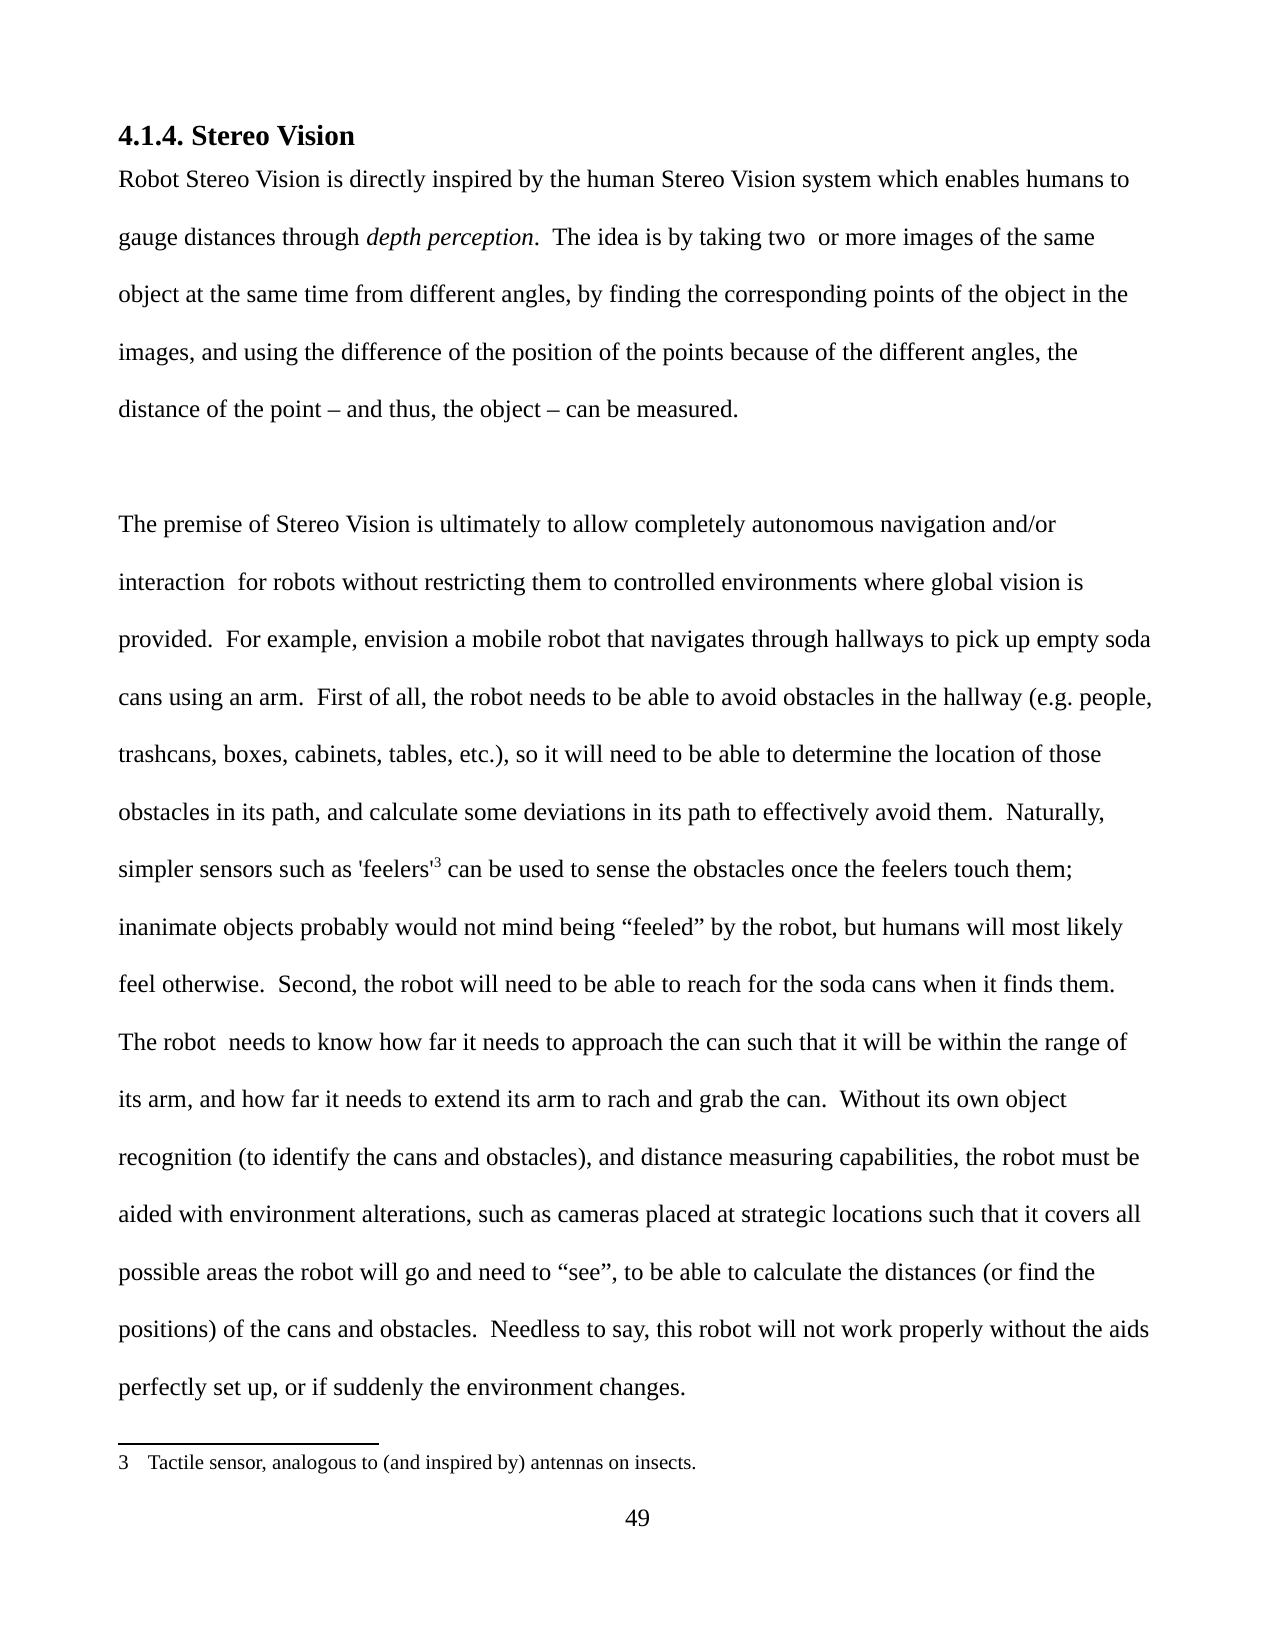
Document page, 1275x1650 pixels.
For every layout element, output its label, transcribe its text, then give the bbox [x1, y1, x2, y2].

text The premise of Stereo Vision is ultimately to allow completely autonomous navigation and/or interaction for robots without restricting them to controlled environments where global vision is provided. For example, envision a mobile robot that navigates through hallways to pick up empty soda cans using an arm. First of all, the robot needs to be able to avoid obstacles in the hallway (e.g. people, trashcans, boxes, cabinets, tables, etc.), so it will need to be able to determine the location of those obstacles in its path, and calculate some deviations in its path to effectively avoid them. Naturally, simpler sensors such as 'feelers' can be used to sense the obstacles once the feelers touch them; inanimate objects probably would not mind being “feeled” by the robot, but humans will most likely feel otherwise. Second, the robot will need to be able to reach for the soda cans when it finds them. The robot needs to know how far it needs to approach the can such that it will be within the range of its arm, and how far it needs to extend its arm to rach and grab the can. Without its own object recognition (to identify the cans and obstacles), and distance measuring capabilities, the robot must be aided with environment alterations, such as cameras placed at strategic locations such that it covers all possible areas the robot will go and need to “see”, to be able to calculate the distances (or find the positions) of the cans and obstacles. Needless to say, this robot will not work properly without the aids perfectly set up, or if suddenly the environment changes. [118, 509, 1157, 1400]
subtitle 4.1.4. Stereo Vision [118, 118, 1157, 152]
text Tactile sensor, analogous to (and inspired by) antennas on insects. [118, 1449, 1157, 1474]
text Robot Stereo Vision is directly inspired by the human Stereo Vision system which enables humans to gauge distances through depth perception. The idea is by taking two or more images of the same object at the same time from different angles, by finding the corresponding points of the object in the images, and using the difference of the position of the points because of the different angles, the distance of the point – and thus, the object – can be measured. [118, 164, 1157, 423]
